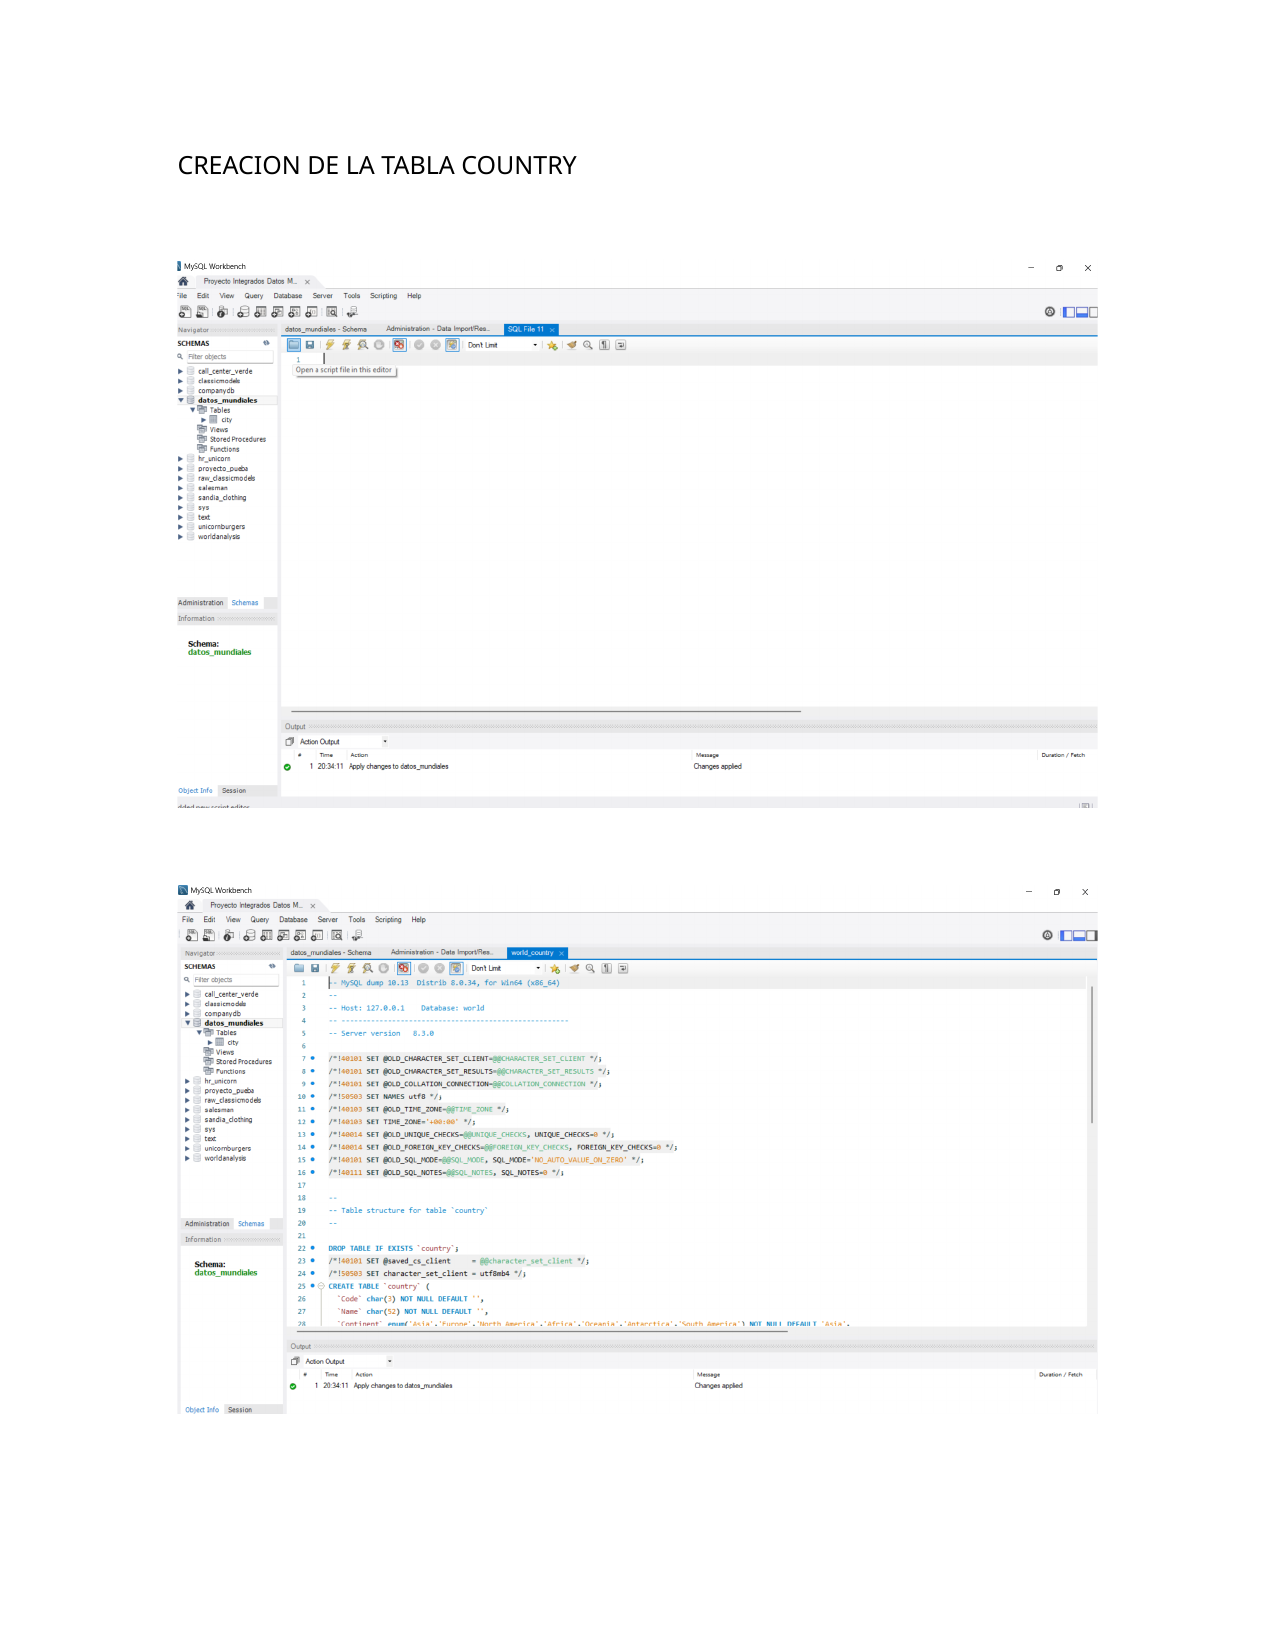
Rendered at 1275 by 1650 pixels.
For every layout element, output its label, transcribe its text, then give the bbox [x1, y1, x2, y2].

text CREACION DE LA TABLA COUNTRY [177, 148, 1098, 182]
